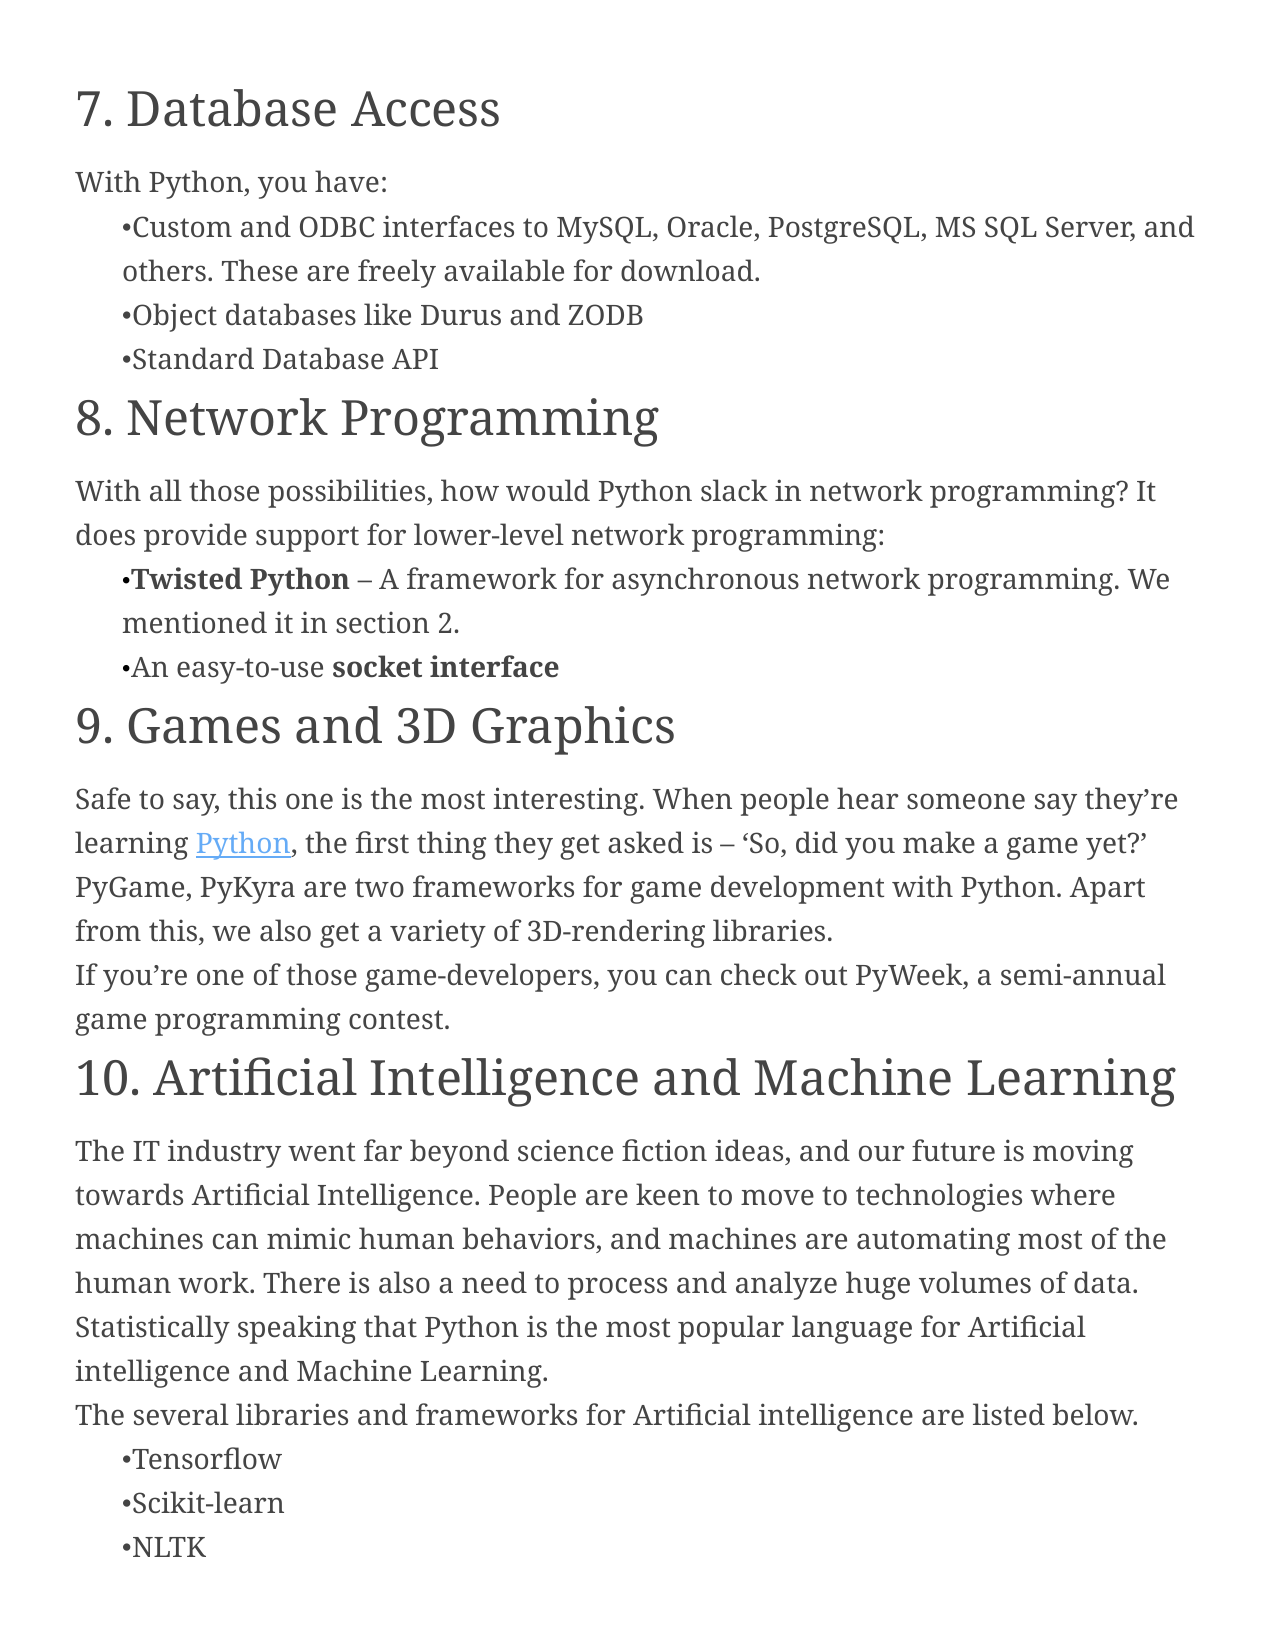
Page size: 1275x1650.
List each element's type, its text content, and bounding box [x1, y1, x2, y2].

list Scikit-learn [75, 1484, 1200, 1522]
text With Python, you have: [75, 163, 1200, 201]
text If you’re one of those game-developers, you can check out PyWeek, a semi-annual game programming contest. [75, 955, 1200, 1038]
text Statistically speaking that Python is the most popular language for Artificial intelligence and Machine Learning. [75, 1307, 1200, 1390]
text The IT industry went far beyond science fiction ideas, and our future is moving towards Artificial Intelligence. People are keen to move to technologies where machines can mimic human behaviors, and machines are automating most of the human work. There is also a need to process and analyze huge volumes of data. [75, 1131, 1200, 1302]
subtitle 8. Network Programming [75, 383, 1200, 449]
list Tensorflow [75, 1440, 1200, 1478]
list Standard Database API [75, 339, 1200, 377]
list NLTK [75, 1528, 1200, 1566]
text Safe to say, this one is the most interesting. When people hear someone say they’re learning Python, the first thing they get asked is – ‘So, did you make a game yet?’ [75, 779, 1200, 861]
list An easy-to-use socket interface [75, 647, 1200, 686]
subtitle 9. Games and 3D Graphics [75, 691, 1200, 757]
subtitle 7. Database Access [75, 75, 1200, 141]
subtitle 10. Artificial Intelligence and Machine Learning [75, 1043, 1200, 1109]
text With all those possibilities, how would Python slack in network programming? It does provide support for lower-level network programming: [75, 471, 1200, 553]
text PyGame, PyKyra are two frameworks for game development with Python. Apart from this, we also get a variety of 3D-rendering libraries. [75, 867, 1200, 949]
list Object databases like Durus and ZODB [75, 295, 1200, 333]
list Twisted Python – A framework for asynchronous network programming. We mentioned it in section 2. [75, 559, 1200, 641]
text The several libraries and frameworks for Artificial intelligence are listed below. [75, 1396, 1200, 1434]
list Custom and ODBC interfaces to MySQL, Oracle, PostgreSQL, MS SQL Server, and others. These are freely available for download. [75, 207, 1200, 289]
